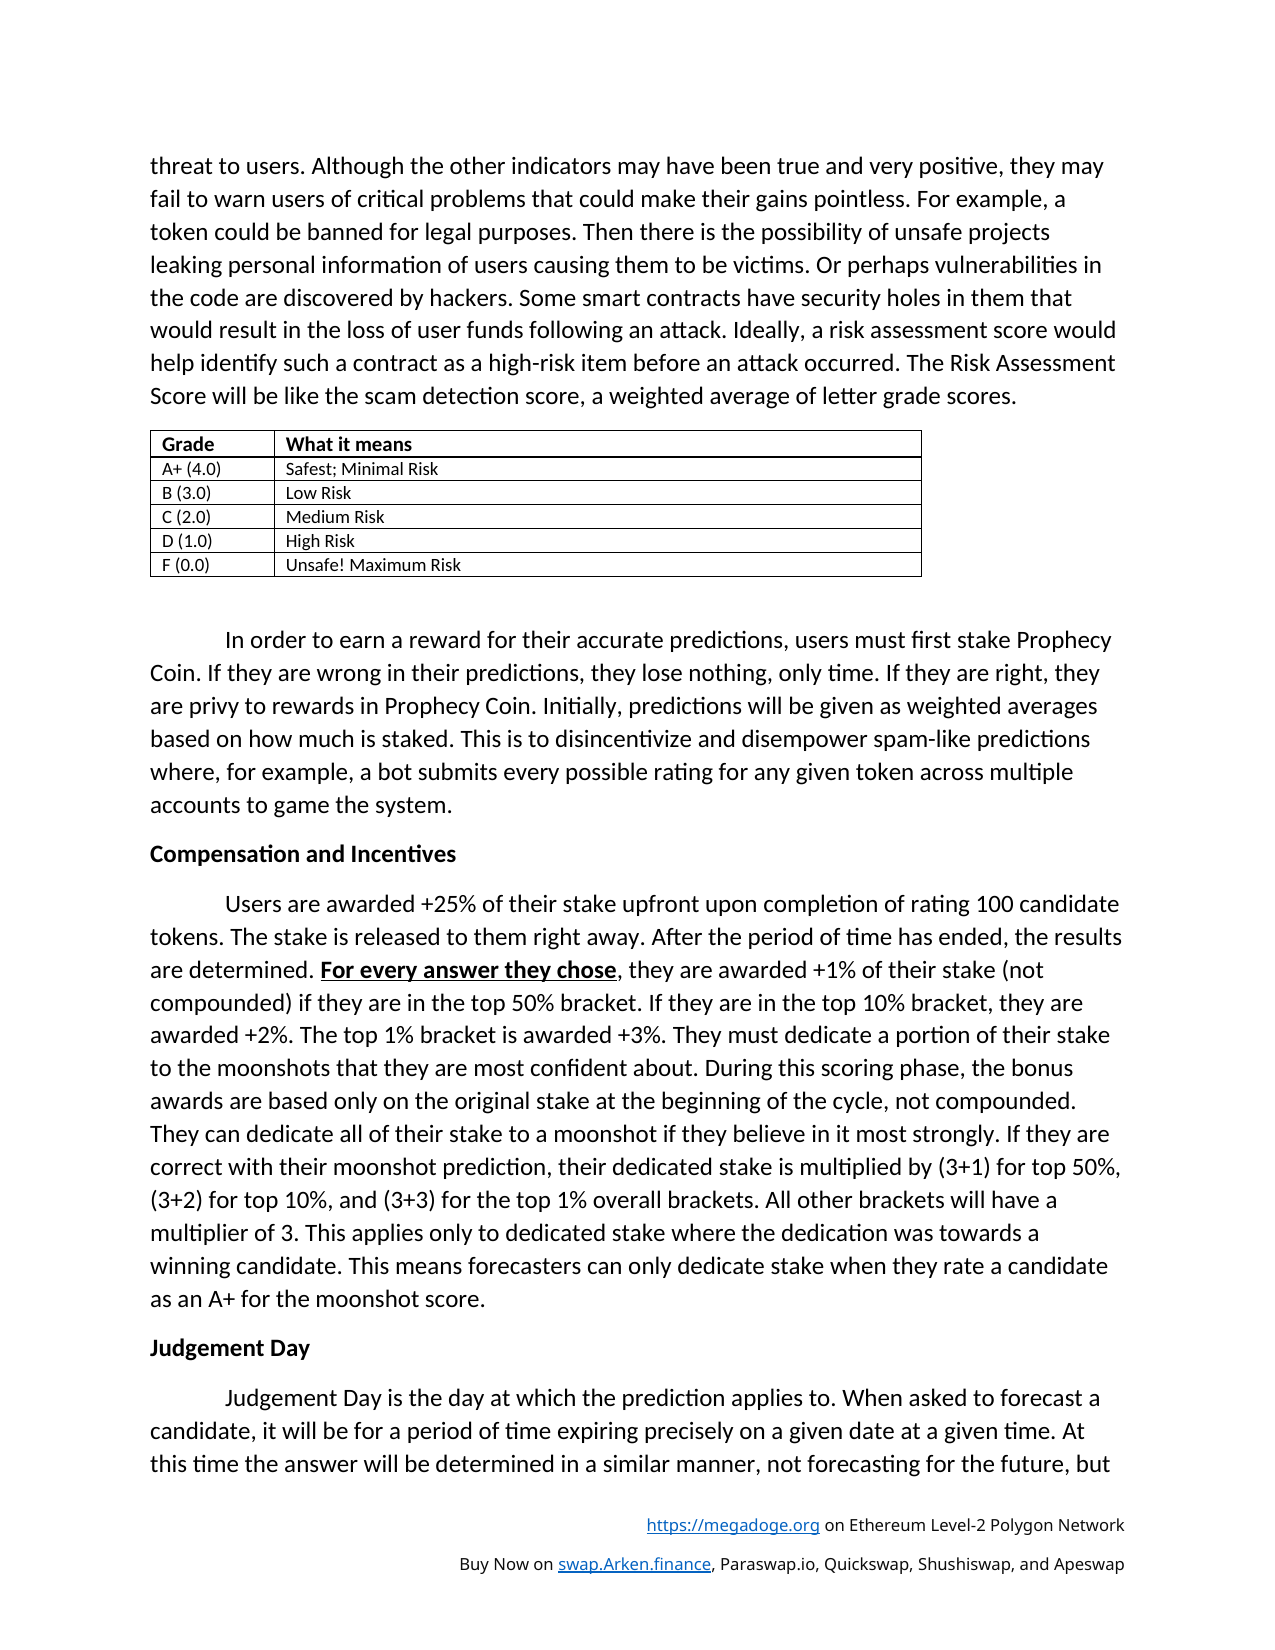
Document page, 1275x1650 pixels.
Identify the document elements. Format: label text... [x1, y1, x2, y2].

table_header Grade [151, 431, 274, 456]
table_cell D (1.0) [151, 529, 274, 552]
table_cell Medium Risk [275, 505, 921, 528]
table_cell A+ (4.0) [151, 458, 274, 480]
table_cell C (2.0) [151, 505, 274, 528]
table_cell B (3.0) [151, 481, 274, 504]
table_cell F (0.0) [151, 553, 274, 576]
text Compensation and Incentives [150, 838, 1125, 869]
text Users are awarded +25% of their stake upfront upon completion of rating 100 candidate tokens. The stake is released to them right away. After the period of time has ended, the results are determined. For every answer they chose, they are awarded +1% of their stake (not compounded) if they are in the top 50% bracket. If they are in the top 10% bracket, they are awarded +2%. The top 1% bracket is awarded +3%. They must dedicate a portion of their stake to the moonshots that they are most confident about. During this scoring phase, the bonus awards are based only on the original stake at the beginning of the cycle, not compounded. They can dedicate all of their stake to a moonshot if they believe in it most strongly. If they are correct with their moonshot prediction, their dedicated stake is multiplied by (3+1) for top 50%, (3+2) for top 10%, and (3+3) for the top 1% overall brackets. All other brackets will have a multiplier of 3. This applies only to dedicated stake where the dedication was towards a winning candidate. This means forecasters can only dedicate stake when they rate a candidate as an A+ for the moonshot score. [150, 888, 1125, 1313]
table_header What it means [275, 431, 921, 456]
text threat to users. Although the other indicators may have been true and very positive, they may fail to warn users of critical problems that could make their gains pointless. For example, a token could be banned for legal purposes. Then there is the possibility of unsafe projects leaking personal information of users causing them to be victims. Or perhaps vulnerabilities in the code are discovered by hackers. Some smart contracts have security holes in them that would result in the loss of user funds following an attack. Ideally, a risk assessment score would help identify such a contract as a high-risk item before an attack occurred. The Risk Assessment Score will be like the scam detection score, a weighted average of letter grade scores. [150, 150, 1125, 411]
table_cell Safest; Minimal Risk [275, 458, 921, 480]
table_cell High Risk [275, 529, 921, 552]
text Judgement Day [150, 1332, 1125, 1363]
table_cell Low Risk [275, 481, 921, 504]
table_cell Unsafe! Maximum Risk [275, 553, 921, 576]
text In order to earn a reward for their accurate predictions, users must first stake Prophecy Coin. If they are wrong in their predictions, they lose nothing, only time. If they are right, they are privy to rewards in Prophecy Coin. Initially, predictions will be given as weighted averages based on how much is staked. This is to disincentivize and disempower spam-like predictions where, for example, a bot submits every possible rating for any given token across multiple accounts to game the system. [150, 624, 1125, 819]
text Judgement Day is the day at which the prediction applies to. When asked to forecast a candidate, it will be for a period of time expiring precisely on a given date at a given time. At this time the answer will be determined in a similar manner, not forecasting for the future, but [150, 1382, 1125, 1478]
